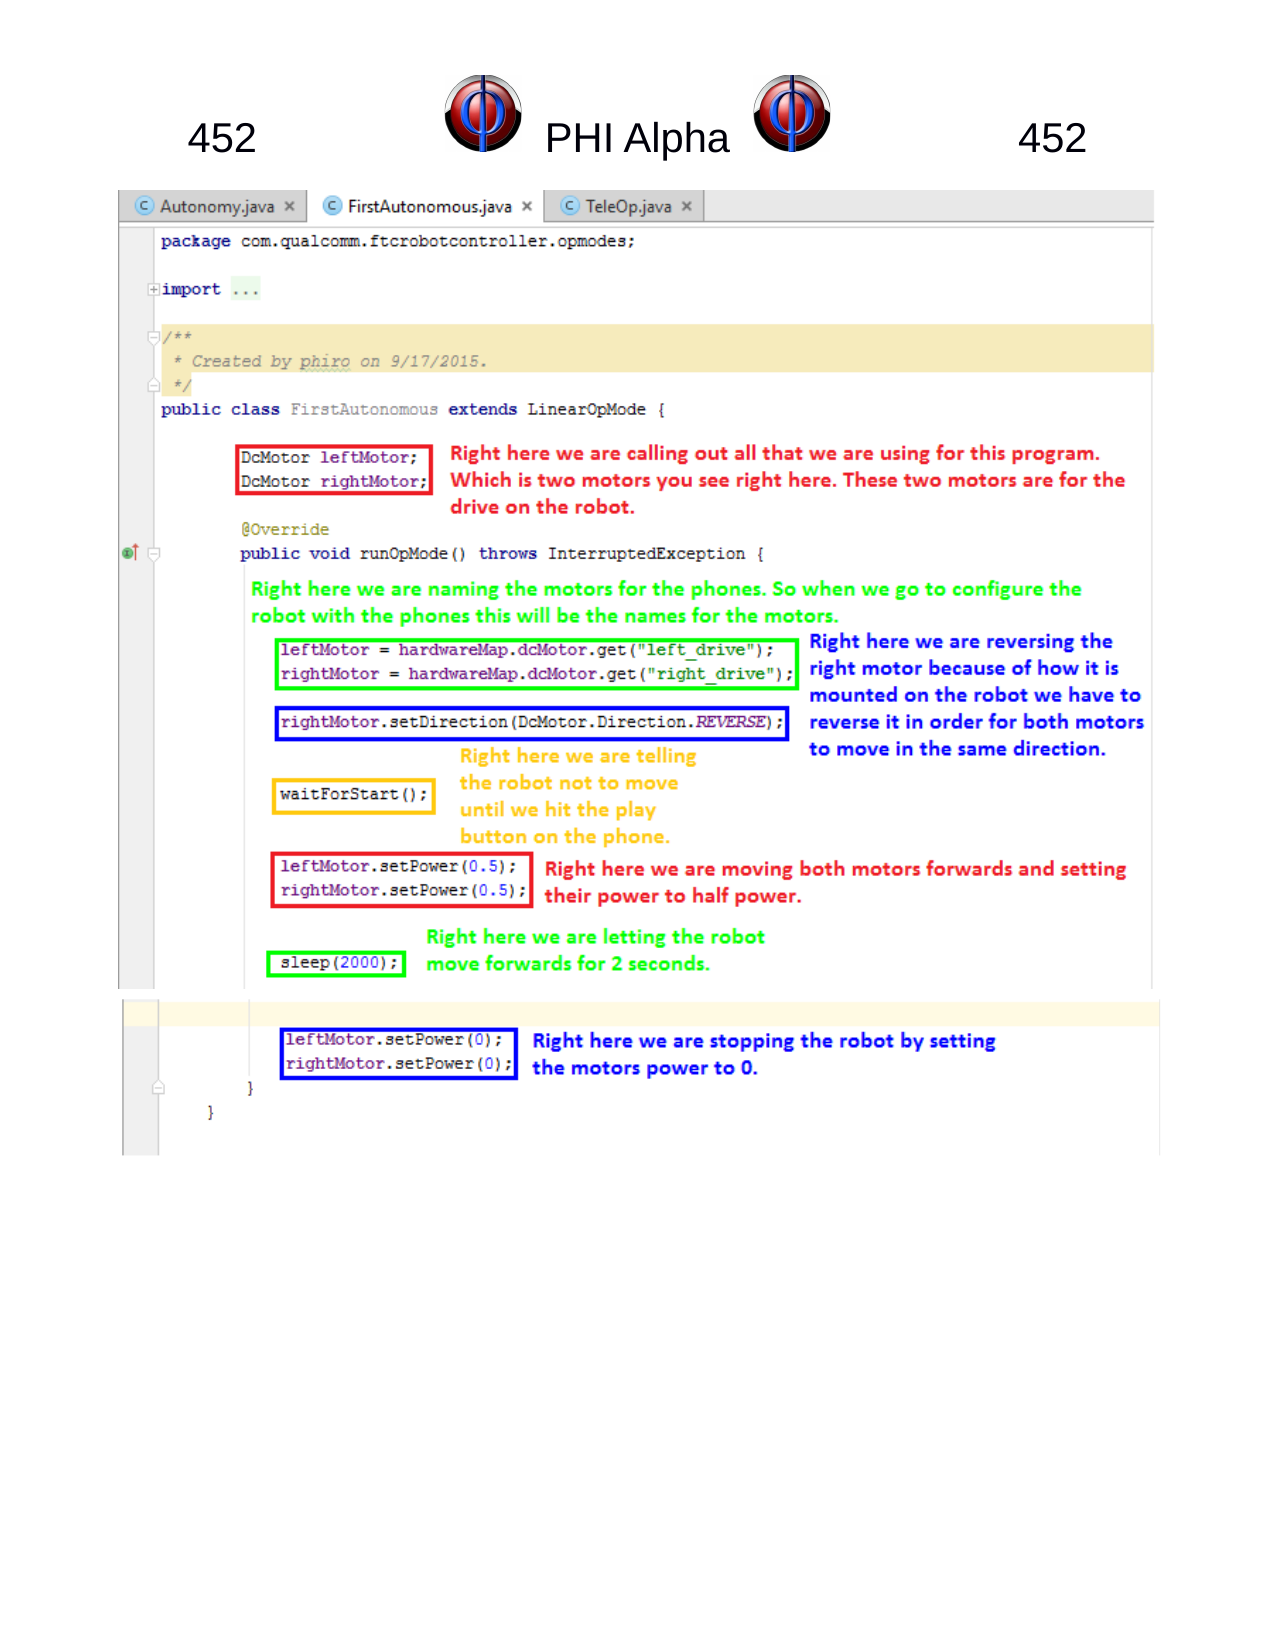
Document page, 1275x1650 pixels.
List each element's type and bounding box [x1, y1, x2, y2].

picture [118, 190, 1157, 989]
picture [753, 75, 831, 152]
picture [121, 998, 1161, 1157]
picture [444, 75, 522, 152]
